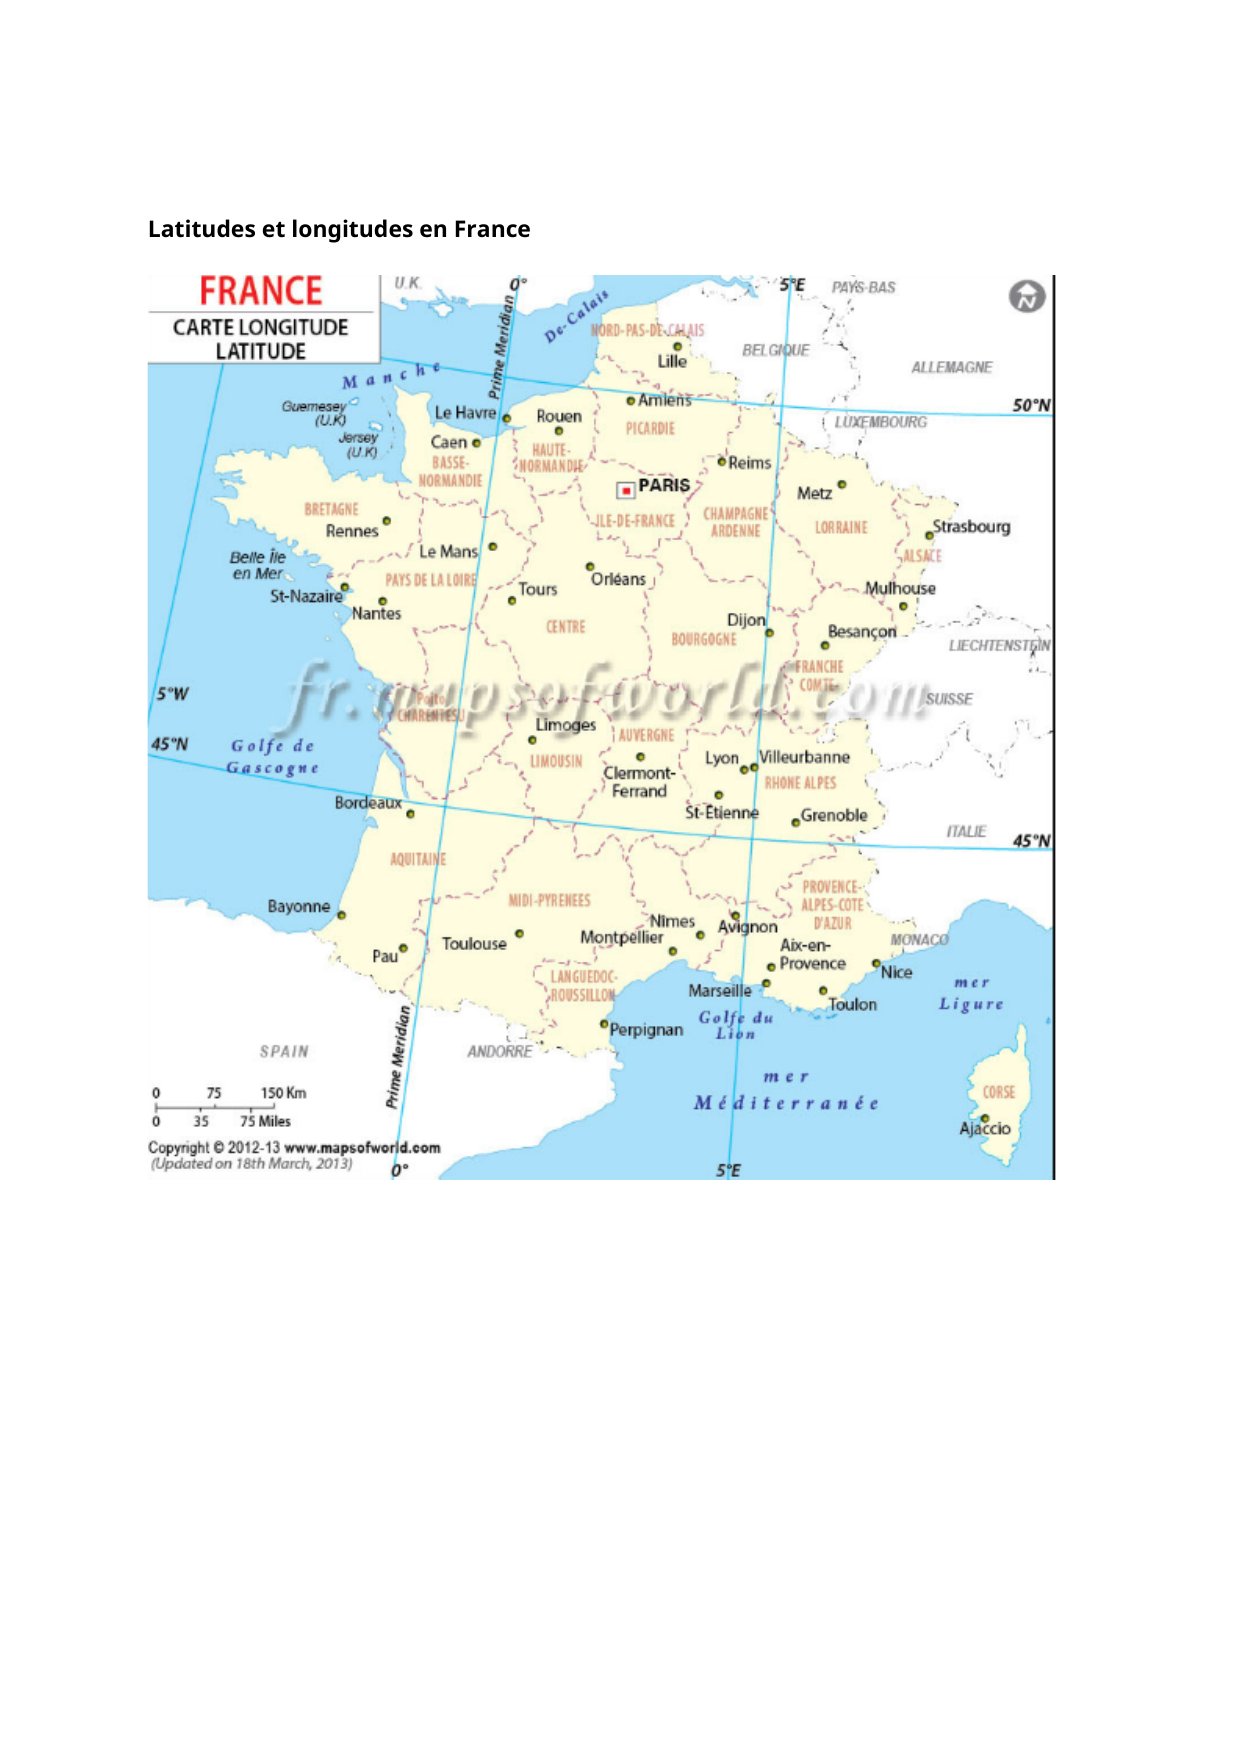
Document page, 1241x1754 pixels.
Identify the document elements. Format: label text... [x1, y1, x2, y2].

text Latitudes et longitudes en France [148, 212, 1092, 244]
picture [147, 275, 1056, 1180]
